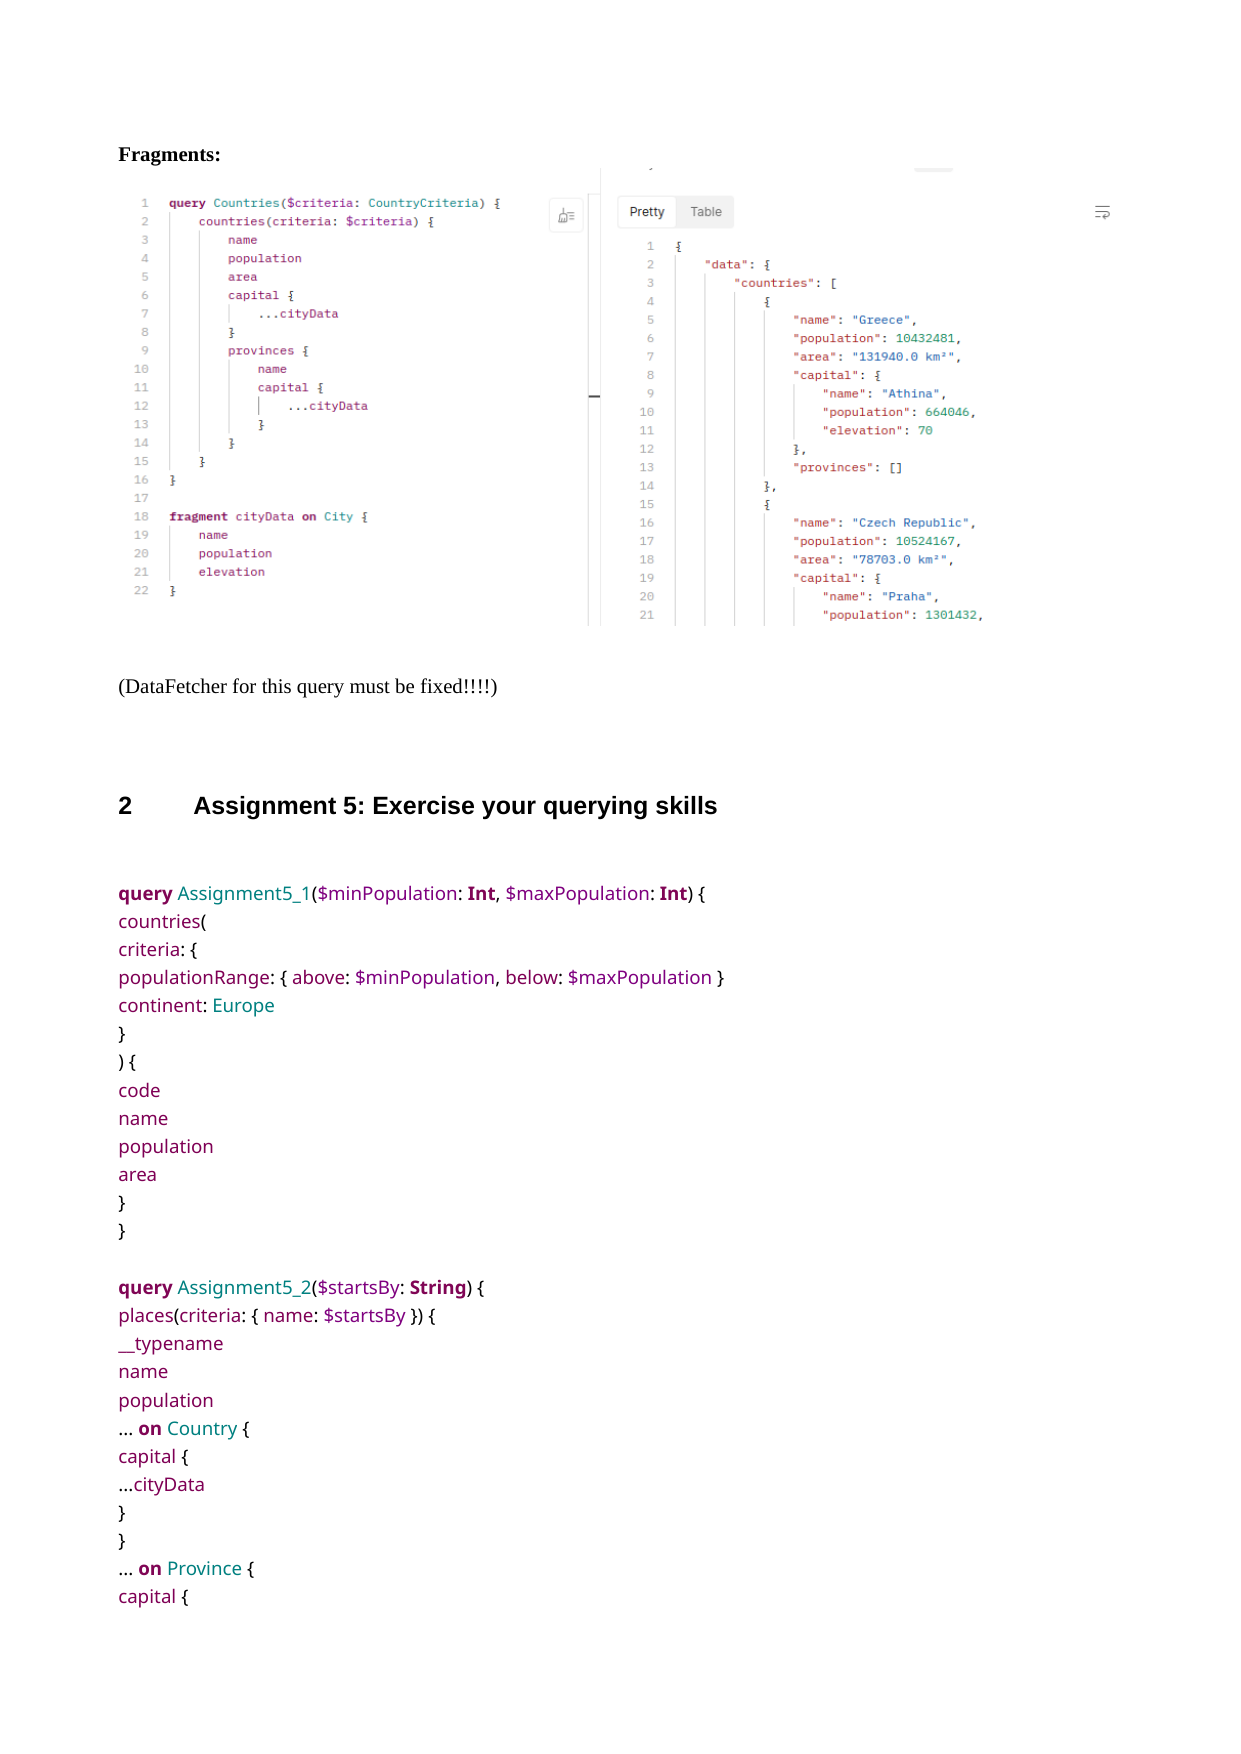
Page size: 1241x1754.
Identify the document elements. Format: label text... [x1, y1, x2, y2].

text population [118, 1384, 1122, 1412]
text countries( [118, 906, 1122, 934]
text continent: Europe [118, 990, 1122, 1018]
text name [118, 1356, 1122, 1384]
text } [118, 1187, 1122, 1215]
text places(criteria: { name: $startsBy }) { [118, 1300, 1122, 1328]
text ) { [118, 1046, 1122, 1074]
text population [118, 1131, 1122, 1159]
text ... on Province { [118, 1553, 1122, 1581]
text query Assignment5_2($startsBy: String) { [118, 1272, 1122, 1300]
text query Assignment5_1($minPopulation: Int, $maxPopulation: Int) { [118, 880, 1122, 906]
text } [118, 1018, 1122, 1046]
text area [118, 1159, 1122, 1187]
text __typename [118, 1328, 1122, 1356]
text } [118, 1215, 1122, 1243]
text Fragments: [118, 142, 1122, 166]
picture [118, 168, 1123, 626]
text name [118, 1102, 1122, 1131]
text criteria: { [118, 934, 1122, 962]
text populationRange: { above: $minPopulation, below: $maxPopulation } [118, 962, 1122, 990]
text } [118, 1525, 1122, 1553]
text capital { [118, 1581, 1122, 1609]
text capital { [118, 1441, 1122, 1469]
text (DataFetcher for this query must be fixed!!!!) [118, 673, 1122, 698]
subtitle Assignment 5: Exercise your querying skills [118, 791, 1122, 819]
text } [118, 1497, 1122, 1525]
text code [118, 1074, 1122, 1102]
text ... on Country { [118, 1412, 1122, 1441]
text ...cityData [118, 1469, 1122, 1497]
